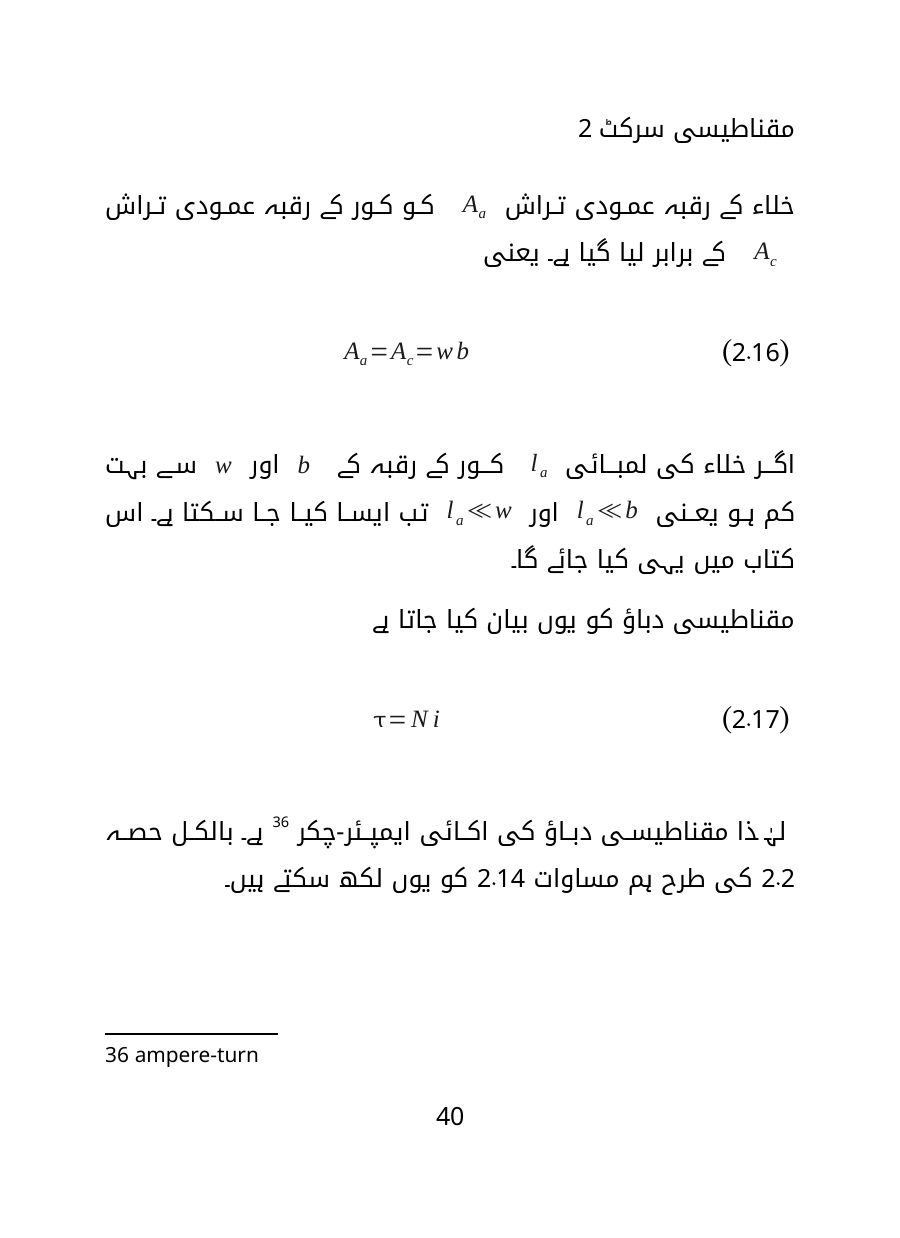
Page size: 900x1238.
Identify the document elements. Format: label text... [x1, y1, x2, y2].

table_header (2.17) [700, 690, 795, 762]
table_header (2.16) [699, 324, 795, 395]
table_header [105, 690, 700, 762]
table_header [105, 324, 699, 395]
text مقناطیسی دباؤ کو یوں بیان کیا جاتا ہے [105, 596, 795, 644]
text خلاء کے رقبہ عمودی تراش کو کور کے رقبہ عمودی تراش کے برابر لیا گیا ہے۔ یعنی [105, 182, 795, 277]
text ampere-turn [105, 1040, 795, 1068]
text اگر خلاء کی لمبائی کور کے رقبہ کے اورسے بہت کم ہو یعنیاورتب ایسا کیا جا سکتا ہے۔ اس کتاب میں یہی کیا جائے گا۔ [105, 442, 795, 584]
text لہٰذا مقناطیسی دباؤ کی اکائی ایمپئر-چکر ہے۔ بالکل حصہ 2.2 کی طرح ہم مساوات 2.14 کو یوں لکھ سکتے ہیں۔ [105, 808, 795, 903]
